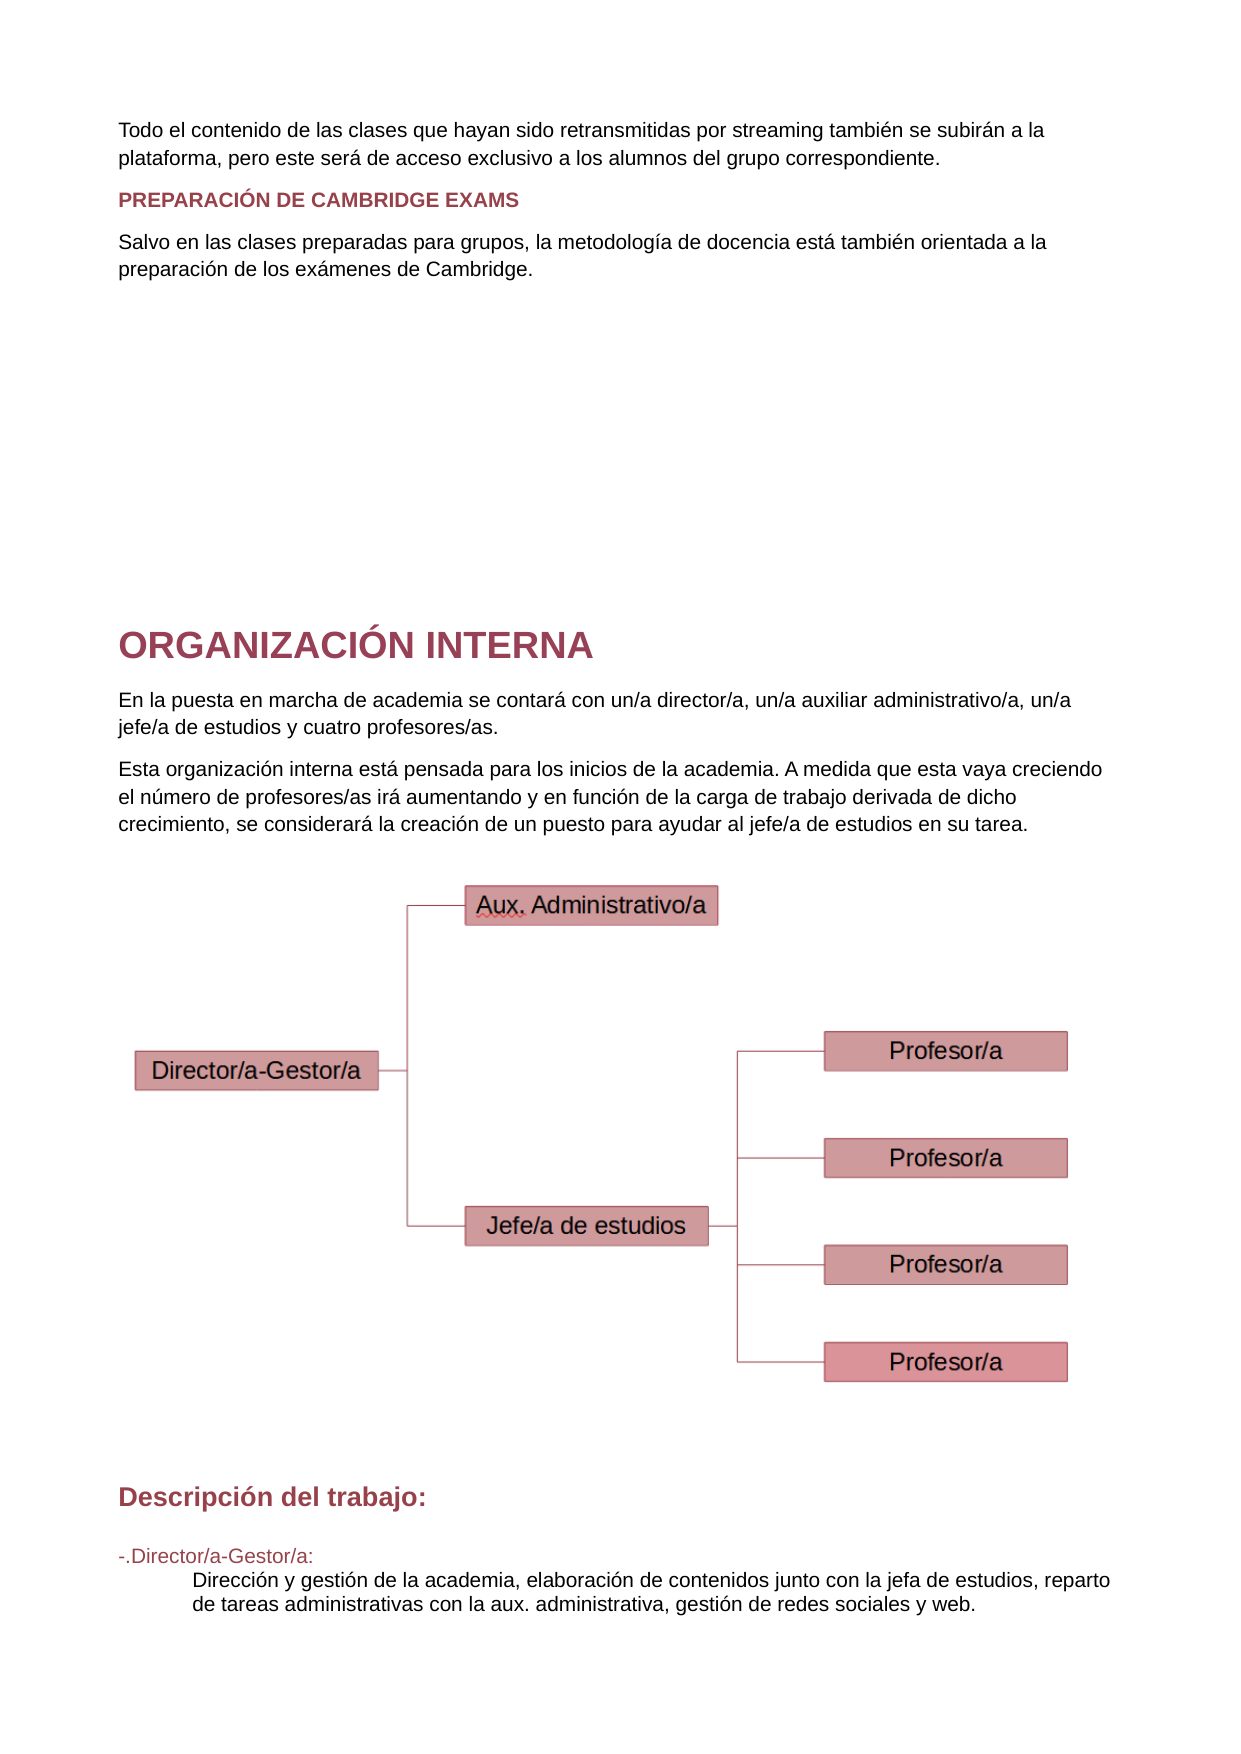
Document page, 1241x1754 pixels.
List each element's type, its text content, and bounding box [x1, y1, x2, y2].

text Todo el contenido de las clases que hayan sido retransmitidas por streaming también se subirán a la plataforma, pero este será de acceso exclusivo a los alumnos del grupo correspondiente. [118, 118, 1122, 169]
picture [118, 854, 1123, 1411]
text Esta organización interna está pensada para los inicios de la academia. A medida que esta vaya creciendo el número de profesores/as irá aumentando y en función de la carga de trabajo derivada de dicho crecimiento, se considerará la creación de un puesto para ayudar al jefe/a de estudios en su tarea. [118, 757, 1122, 836]
text En la puesta en marcha de academia se contará con un/a director/a, un/a auxiliar administrativo/a, un/a jefe/a de estudios y cuatro profesores/as. [118, 687, 1122, 739]
text -.Director/a-Gestor/a: [118, 1544, 1122, 1568]
text ORGANIZACIÓN INTERNA [118, 623, 1122, 666]
text Salvo en las clases preparadas para grupos, la metodología de docencia está también orientada a la preparación de los exámenes de Cambridge. [118, 230, 1122, 281]
text PREPARACIÓN DE CAMBRIDGE EXAMS [118, 188, 1122, 212]
text Descripción del trabajo: [118, 1481, 1122, 1512]
text Dirección y gestión de la academia, elaboración de contenidos junto con la jefa de estudios, reparto de tareas administrativas con la aux. administrativa, gestión de redes sociales y web. [118, 1568, 1122, 1616]
